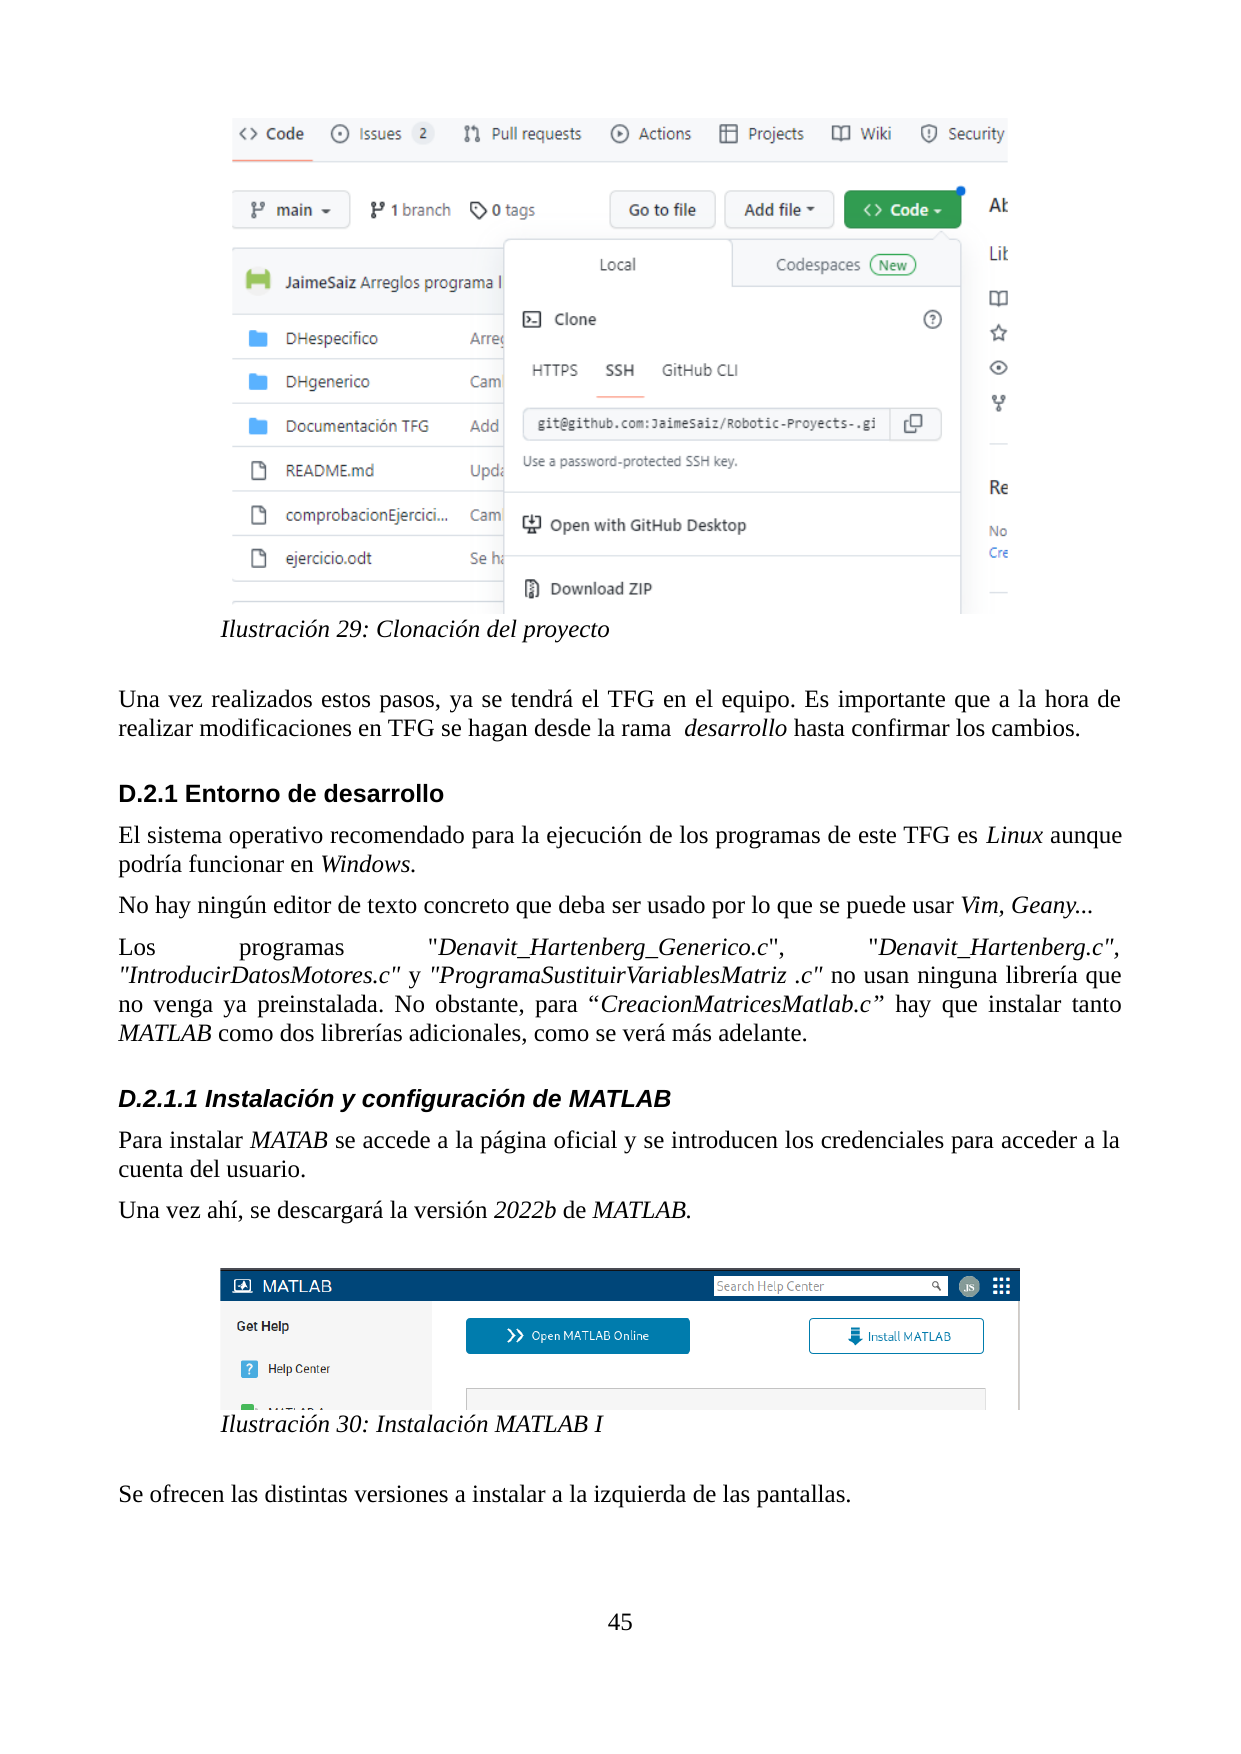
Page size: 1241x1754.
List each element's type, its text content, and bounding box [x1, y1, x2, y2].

text Ilustración 30: Instalación MATLAB I [220, 1410, 1020, 1438]
text Para instalar MATAB se accede a la página oficial y se introducen los credenciales para acceder a la cuenta del usuario. [118, 1125, 1122, 1183]
text Se ofrecen las distintas versiones a instalar a la izquierda de las pantallas. [118, 1479, 1122, 1508]
subtitle D.2.1 Entorno de desarrollo [118, 779, 1122, 808]
text Ilustración 29: Clonación del proyecto [220, 131, 1020, 643]
text No hay ningún editor de texto concreto que deba ser usado por lo que se puede usar Vim, Geany... [118, 890, 1122, 919]
text El sistema operativo recomendado para la ejecución de los programas de este TFG es Linux aunque podría funcionar en Windows. [118, 820, 1122, 878]
text Una vez ahí, se descargará la versión 2022b de MATLAB. [118, 1195, 1122, 1224]
subtitle D.2.1.1 Instalación y configuración de MATLAB [118, 1084, 1122, 1113]
text Una vez realizados estos pasos, ya se tendrá el TFG en el equipo. Es importante que a la hora de realizar modificaciones en TFG se hagan desde la rama desarrollo hasta confirmar los cambios. [118, 684, 1122, 742]
text Los programas "Denavit_Hartenberg_Generico.c", "Denavit_Hartenberg.c", "IntroducirDatosMotores.c" y "ProgramaSustituirVariablesMatriz .c" no usan ninguna librería que no venga ya preinstalada. No obstante, para “CreacionMatricesMatlab.c” hay que instalar tanto MATLAB como dos librerías adicionales, como se verá más adelante. [118, 932, 1122, 1047]
